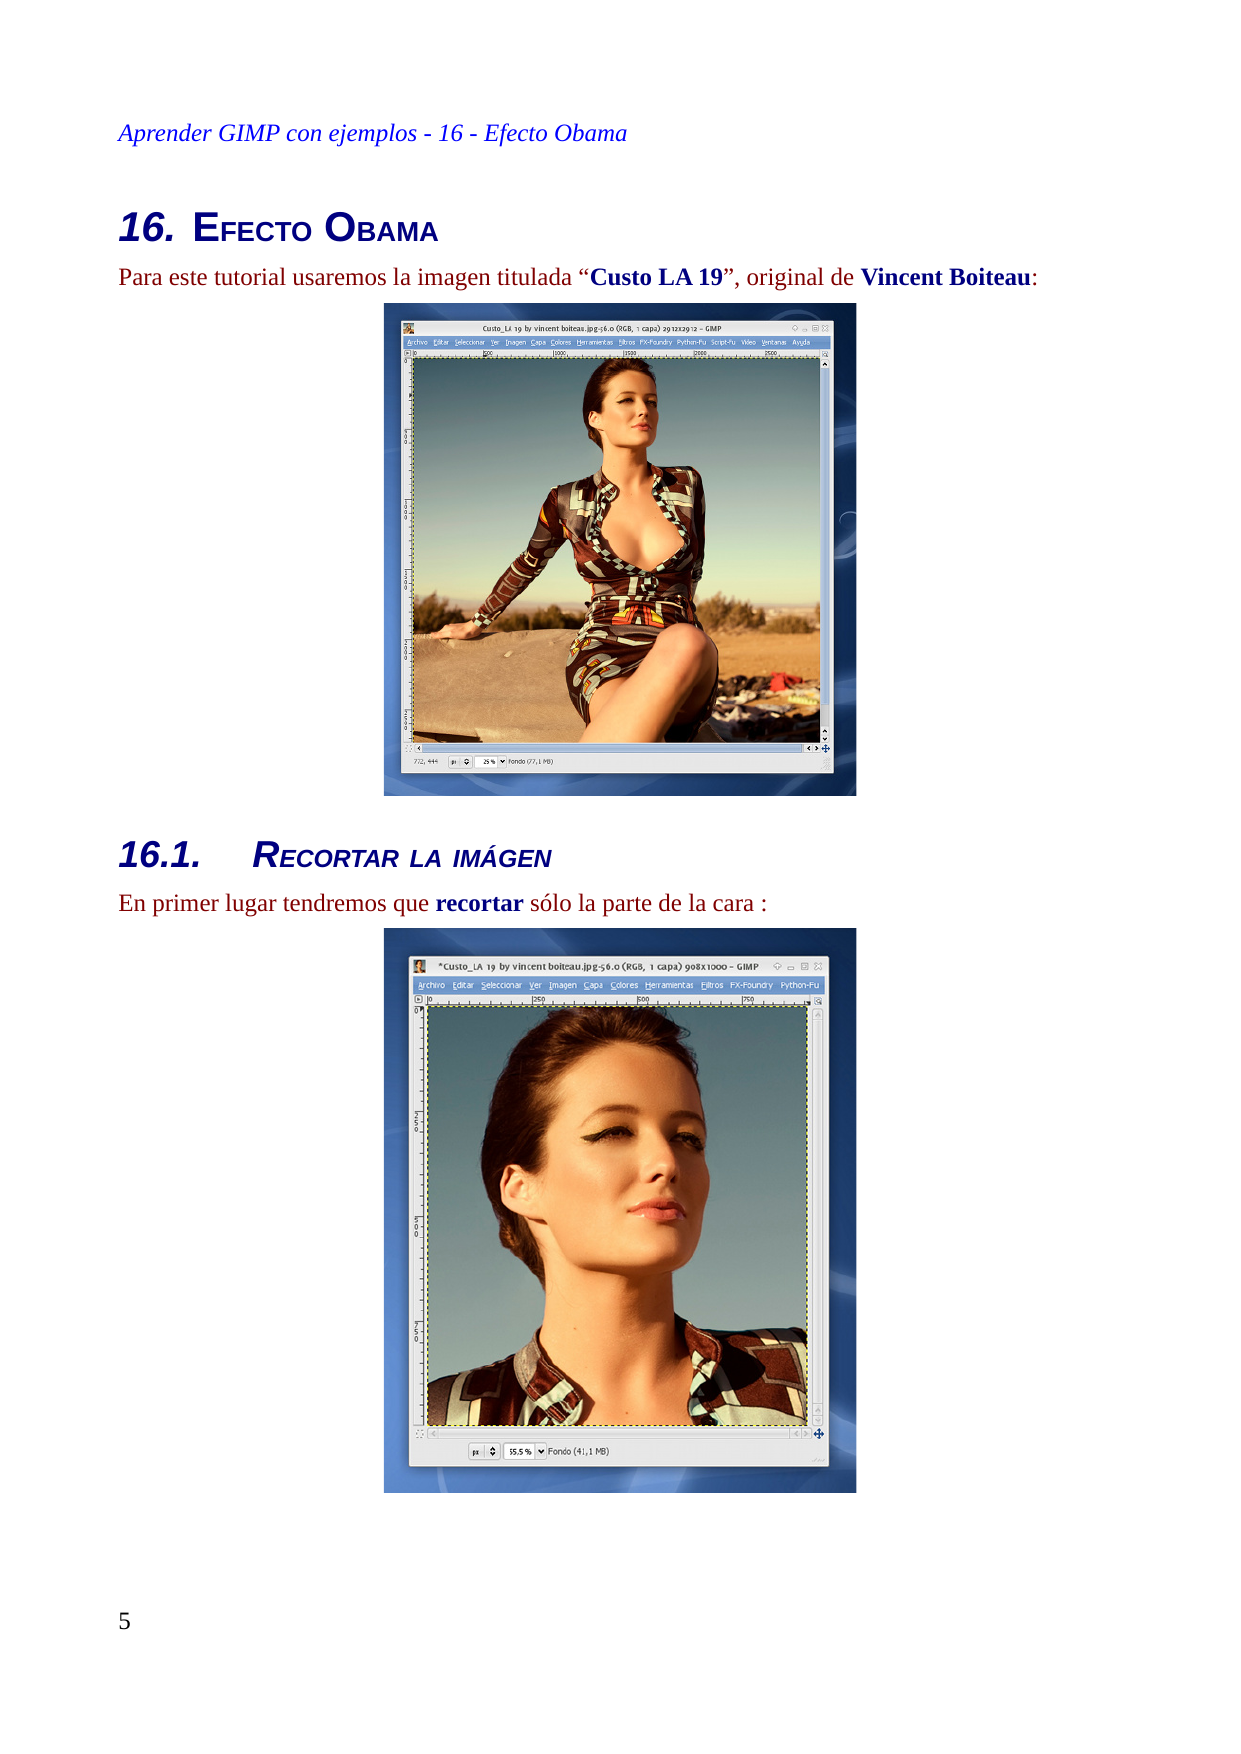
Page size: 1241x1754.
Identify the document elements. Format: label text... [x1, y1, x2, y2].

picture [383, 928, 857, 1493]
subtitle Recortar la imágen [118, 832, 1122, 875]
text En primer lugar tendremos que recortar sólo la parte de la cara : [118, 888, 1122, 917]
picture [383, 303, 857, 796]
subtitle Efecto Obama [118, 202, 1122, 250]
text Para este tutorial usaremos la imagen titulada “Custo LA 19”, original de Vincent Boiteau: [118, 262, 1122, 291]
